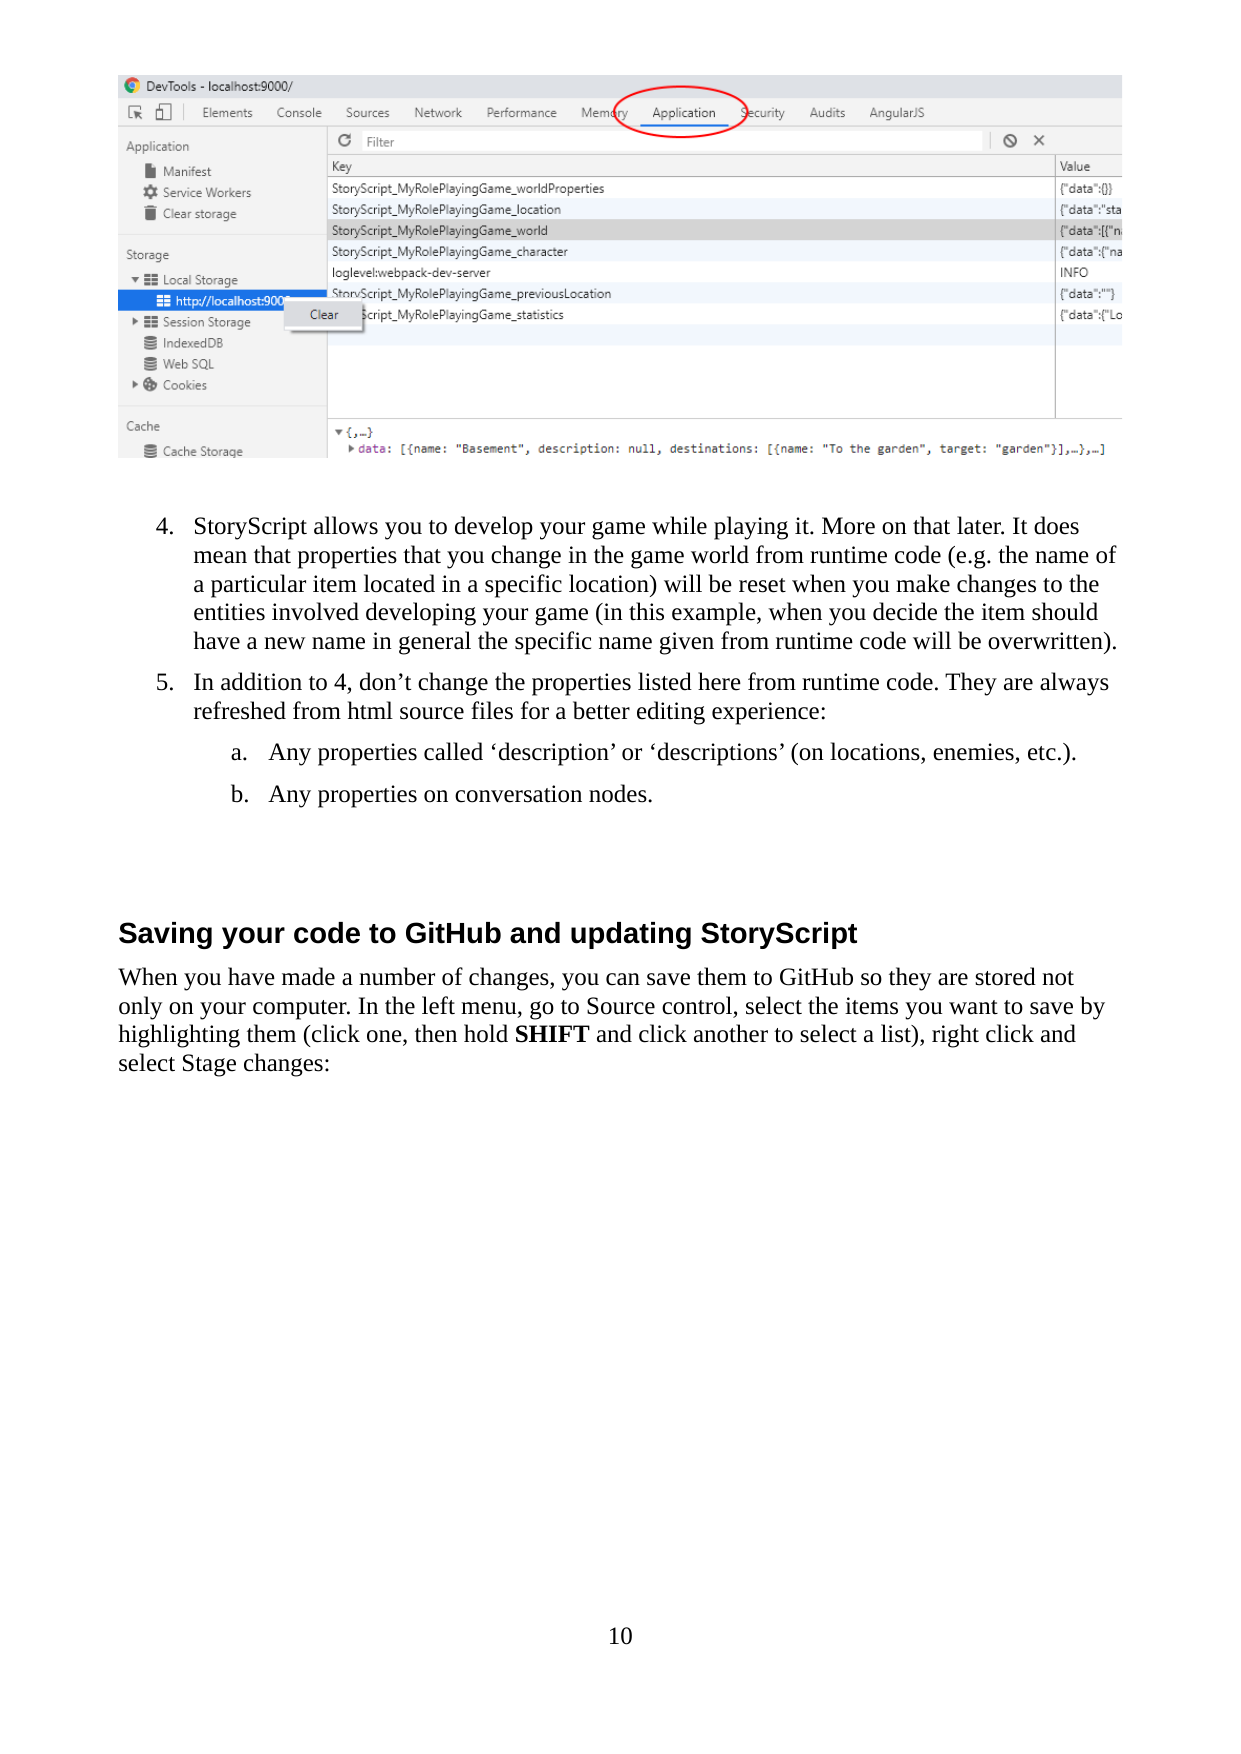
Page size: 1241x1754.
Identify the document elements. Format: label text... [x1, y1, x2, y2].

list StoryScript allows you to develop your game while playing it. More on that later. It does mean that properties that you change in the game world from runtime code (e.g. the name of a particular item located in a specific location) will be reset when you make changes to the entities involved developing your game (in this example, when you decide the item should have a new name in general the specific name given from runtime code will be overwritten). [156, 511, 1122, 655]
text When you have made a number of changes, you can save them to GitHub so they are stored not only on your computer. In the left menu, go to Source control, select the items you want to save by highlighting them (click one, then hold SHIFT and click another to select a list), right click and select Stage changes: [118, 962, 1122, 1077]
list Any properties called ‘description’ or ‘descriptions’ (on locations, enemies, etc.). [231, 737, 1122, 766]
list Any properties on conversation nodes. [231, 779, 1122, 807]
subtitle Saving your code to GitHub and updating StoryScript [118, 916, 1122, 949]
list In addition to 4, don’t change the properties listed here from runtime code. They are always refreshed from html source files for a better editing experience: [156, 667, 1122, 725]
